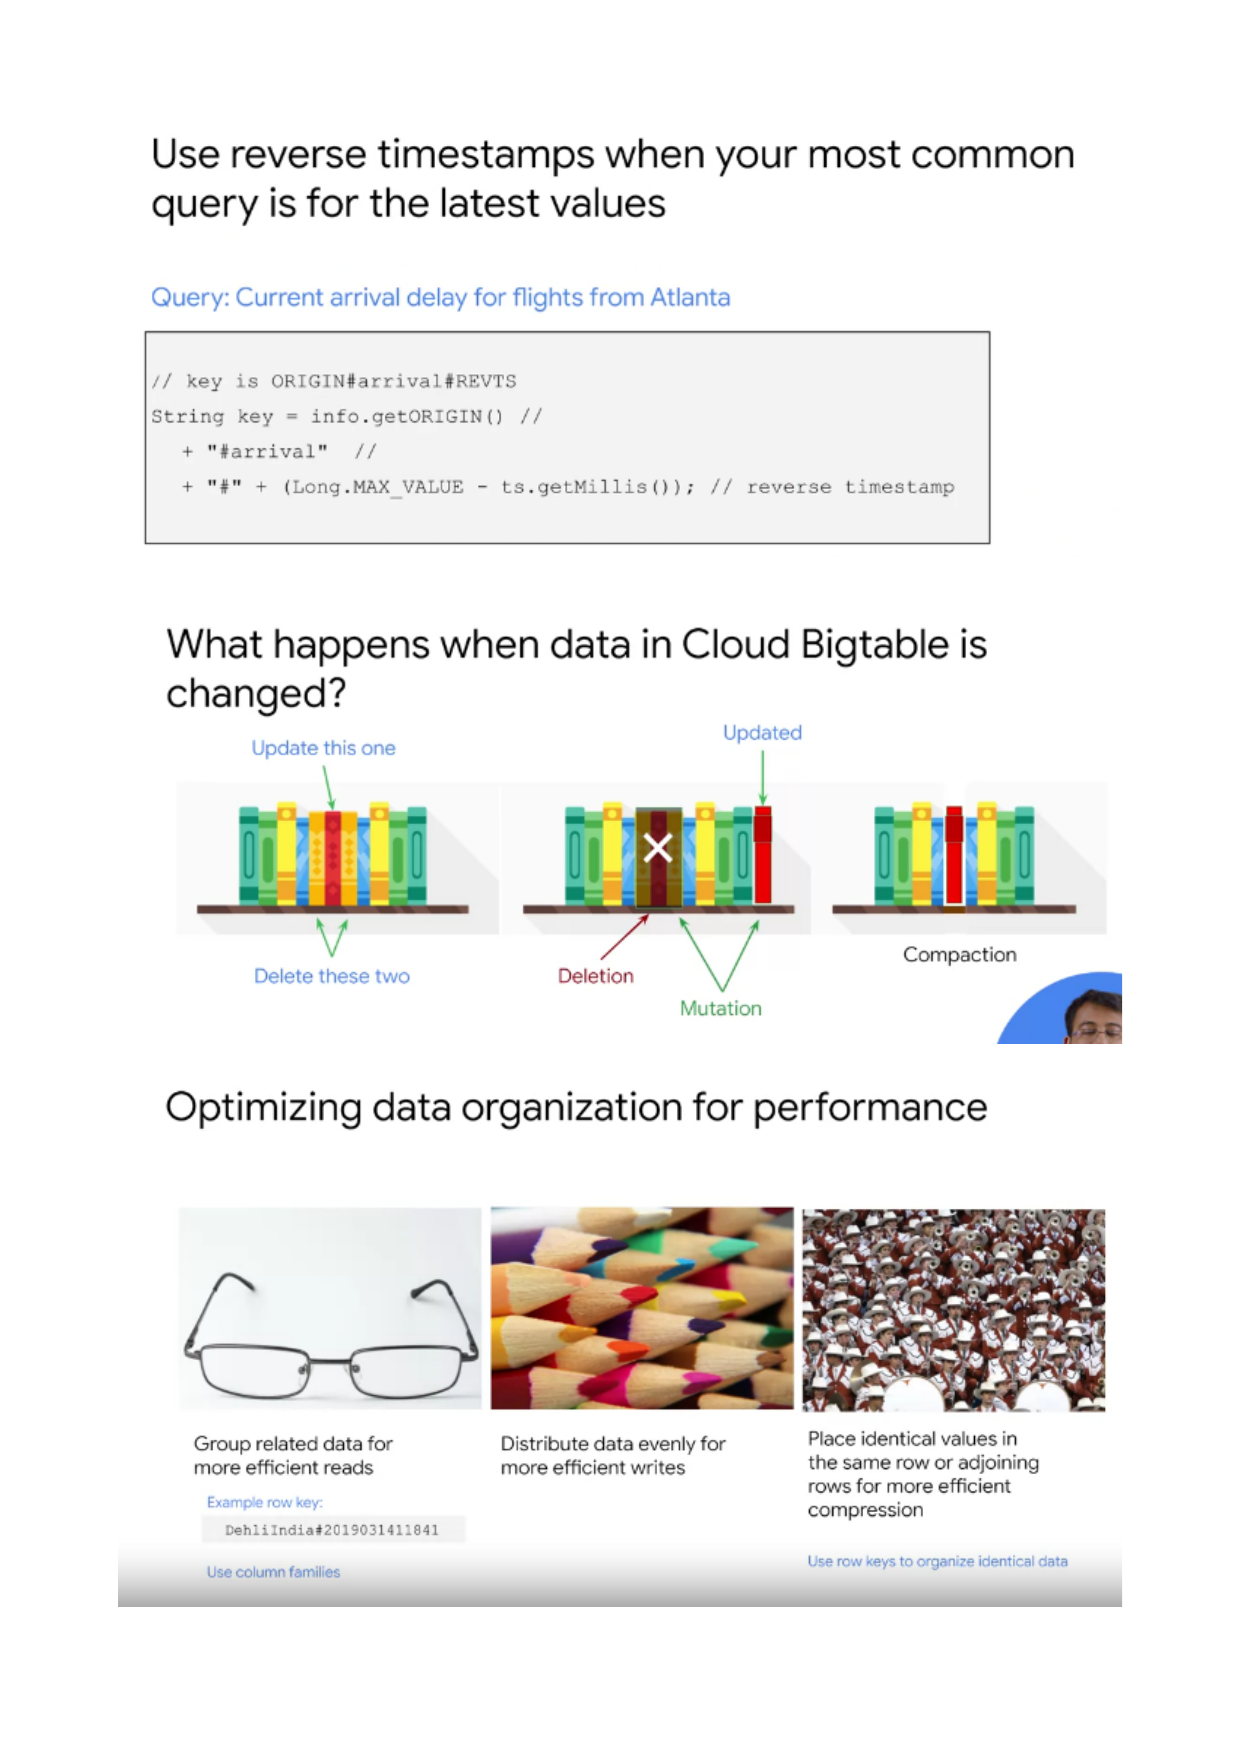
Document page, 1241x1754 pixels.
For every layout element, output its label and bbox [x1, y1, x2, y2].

picture [118, 1072, 1123, 1607]
picture [118, 118, 1123, 567]
picture [118, 595, 1123, 1044]
